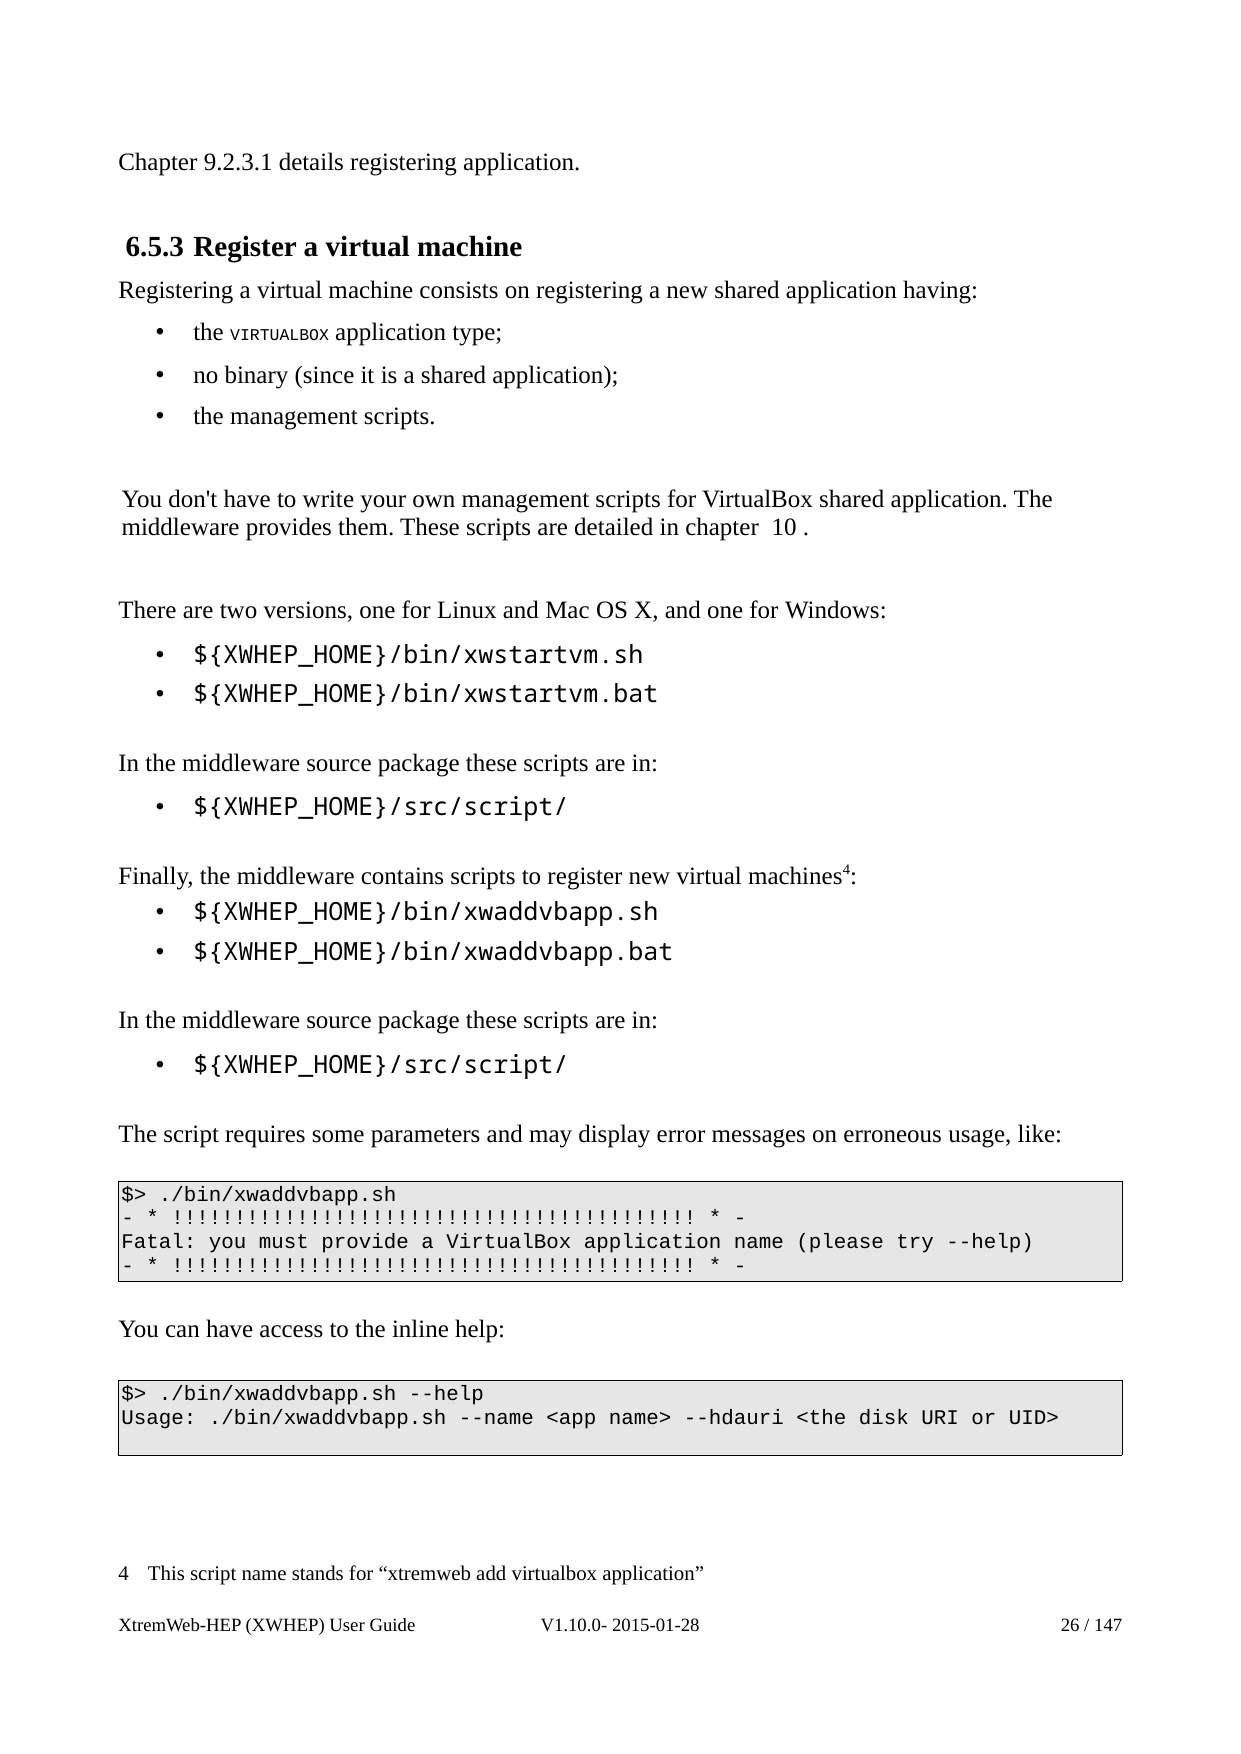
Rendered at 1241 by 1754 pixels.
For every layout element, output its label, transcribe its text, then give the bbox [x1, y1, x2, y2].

list You don't have to write your own management scripts for VirtualBox shared application. The middleware provides them. These scripts are detailed in chapter 10. [121, 484, 1122, 541]
text Fatal: you must provide a VirtualBox application name (please try --help) [119, 1228, 1122, 1252]
text Usage: ./bin/xwaddvbapp.sh --name <app name> --hdauri <the disk URI or UID> [119, 1404, 1122, 1428]
text $> ./bin/xwaddvbapp.sh --help [119, 1381, 1122, 1404]
subtitle Register a virtual machine [118, 229, 1122, 263]
text The script requires some parameters and may display error messages on erroneous usage, like: [118, 1119, 1122, 1148]
text - * !!!!!!!!!!!!!!!!!!!!!!!!!!!!!!!!!!!!!!!!!! * - [119, 1204, 1122, 1228]
list the virtualbox application type; [156, 317, 1122, 347]
list no binary (since it is a shared application); [156, 360, 1122, 389]
text This script name stands for “xtremweb add virtualbox application” [118, 1561, 1122, 1585]
text Finally, the middleware contains scripts to register new virtual machines: [118, 861, 1122, 890]
list ${XWHEP_HOME}/src/script/ [156, 789, 1122, 823]
list ${XWHEP_HOME}/bin/xwaddvbapp.sh [156, 894, 1122, 928]
list ${XWHEP_HOME}/bin/xwaddvbapp.bat [156, 933, 1122, 967]
text Registering a virtual machine consists on registering a new shared application having: [118, 275, 1122, 304]
list the management scripts. [156, 401, 1122, 430]
text Chapter 9.2.3.1 details registering application. [118, 147, 1122, 176]
list ${XWHEP_HOME}/bin/xwstartvm.bat [156, 675, 1122, 709]
text You can have access to the inline help: [118, 1314, 1122, 1343]
text In the middleware source package these scripts are in: [118, 748, 1122, 776]
list ${XWHEP_HOME}/bin/xwstartvm.sh [156, 636, 1122, 670]
text In the middleware source package these scripts are in: [118, 1005, 1122, 1034]
text $> ./bin/xwaddvbapp.sh [119, 1182, 1122, 1204]
text - * !!!!!!!!!!!!!!!!!!!!!!!!!!!!!!!!!!!!!!!!!! * - [119, 1252, 1122, 1281]
text There are two versions, one for Linux and Mac OS X, and one for Windows: [118, 595, 1122, 624]
list ${XWHEP_HOME}/src/script/ [156, 1047, 1122, 1081]
